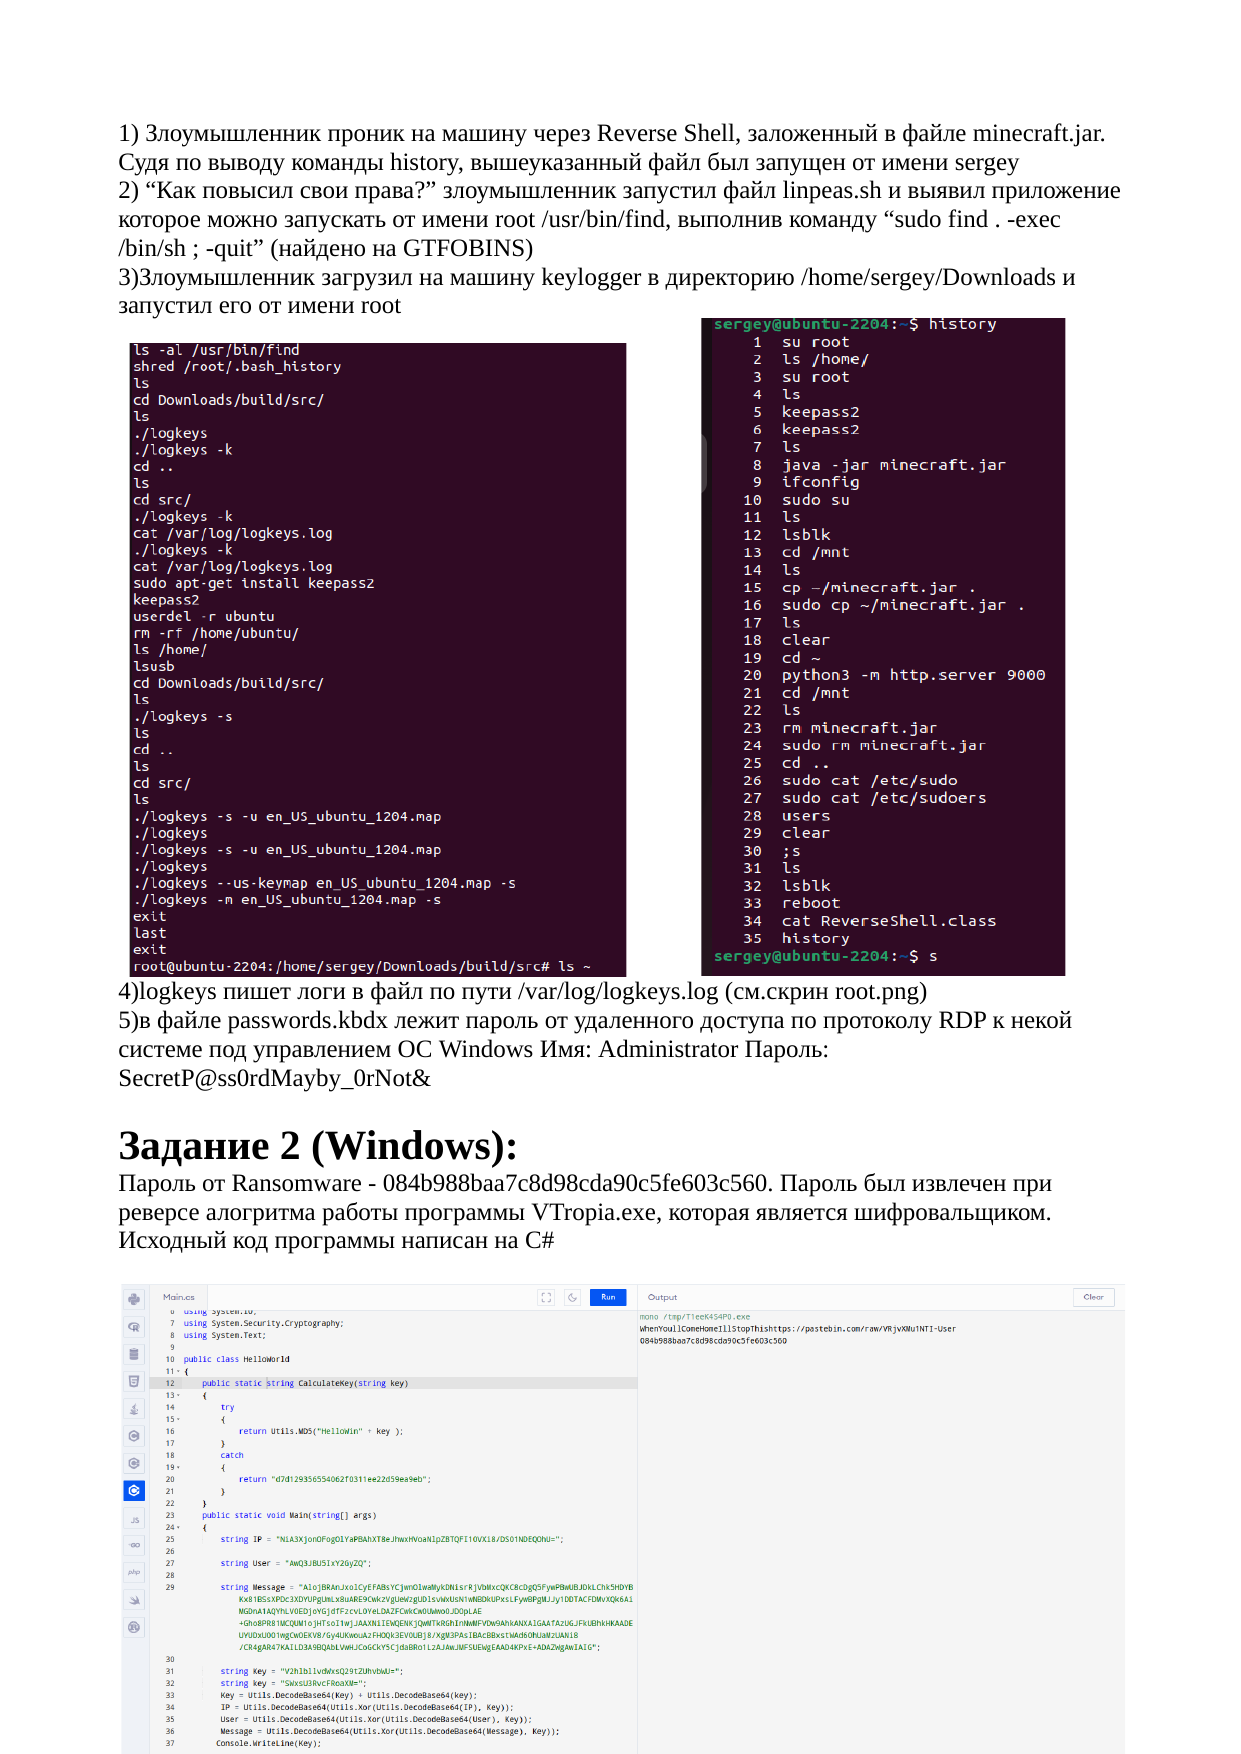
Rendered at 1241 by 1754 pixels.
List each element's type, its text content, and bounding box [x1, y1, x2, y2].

text 4)logkeys пишет логи в файл по пути /var/log/logkeys.log (см.скрин root.png) [118, 319, 1122, 1005]
text 1) Злоумышленник проник на машину через Reverse Shell, заложенный в файле minecraft.jar. Судя по выводу команды history, вышеуказанный файл был запущен от имени sergey [118, 118, 1122, 176]
text 5)в файле passwords.kbdx лежит пароль от удаленного доступа по протоколу RDP к некой системе под управлением ОС Windows Имя: Administrator Пароль: SecretP@ss0rdMayby_0rNot& [118, 1005, 1122, 1091]
picture [121, 1283, 1126, 1754]
text Пароль от Ransomware - 084b988baa7c8d98cda90c5fe603c560. Пароль был извлечен при реверсе алогритма работы программы VTropia.exe, которая является шифровальщиком. Исходный код программы написан на C# [118, 1168, 1122, 1254]
picture [701, 318, 1066, 976]
text 3)Злоумышленник загрузил на машину keylogger в директорию /home/sergey/Downloads и запустил его от имени root [118, 262, 1122, 319]
text Задание 2 (Windows): [118, 1120, 1122, 1168]
text 2) “Как повысил свои права?” злоумышленник запустил файл linpeas.sh и выявил приложение которое можно запускать от имени root /usr/bin/find, выполнив команду “sudo find . -exec /bin/sh ; -quit” (найдено на GTFOBINS) [118, 176, 1122, 262]
picture [129, 343, 627, 977]
